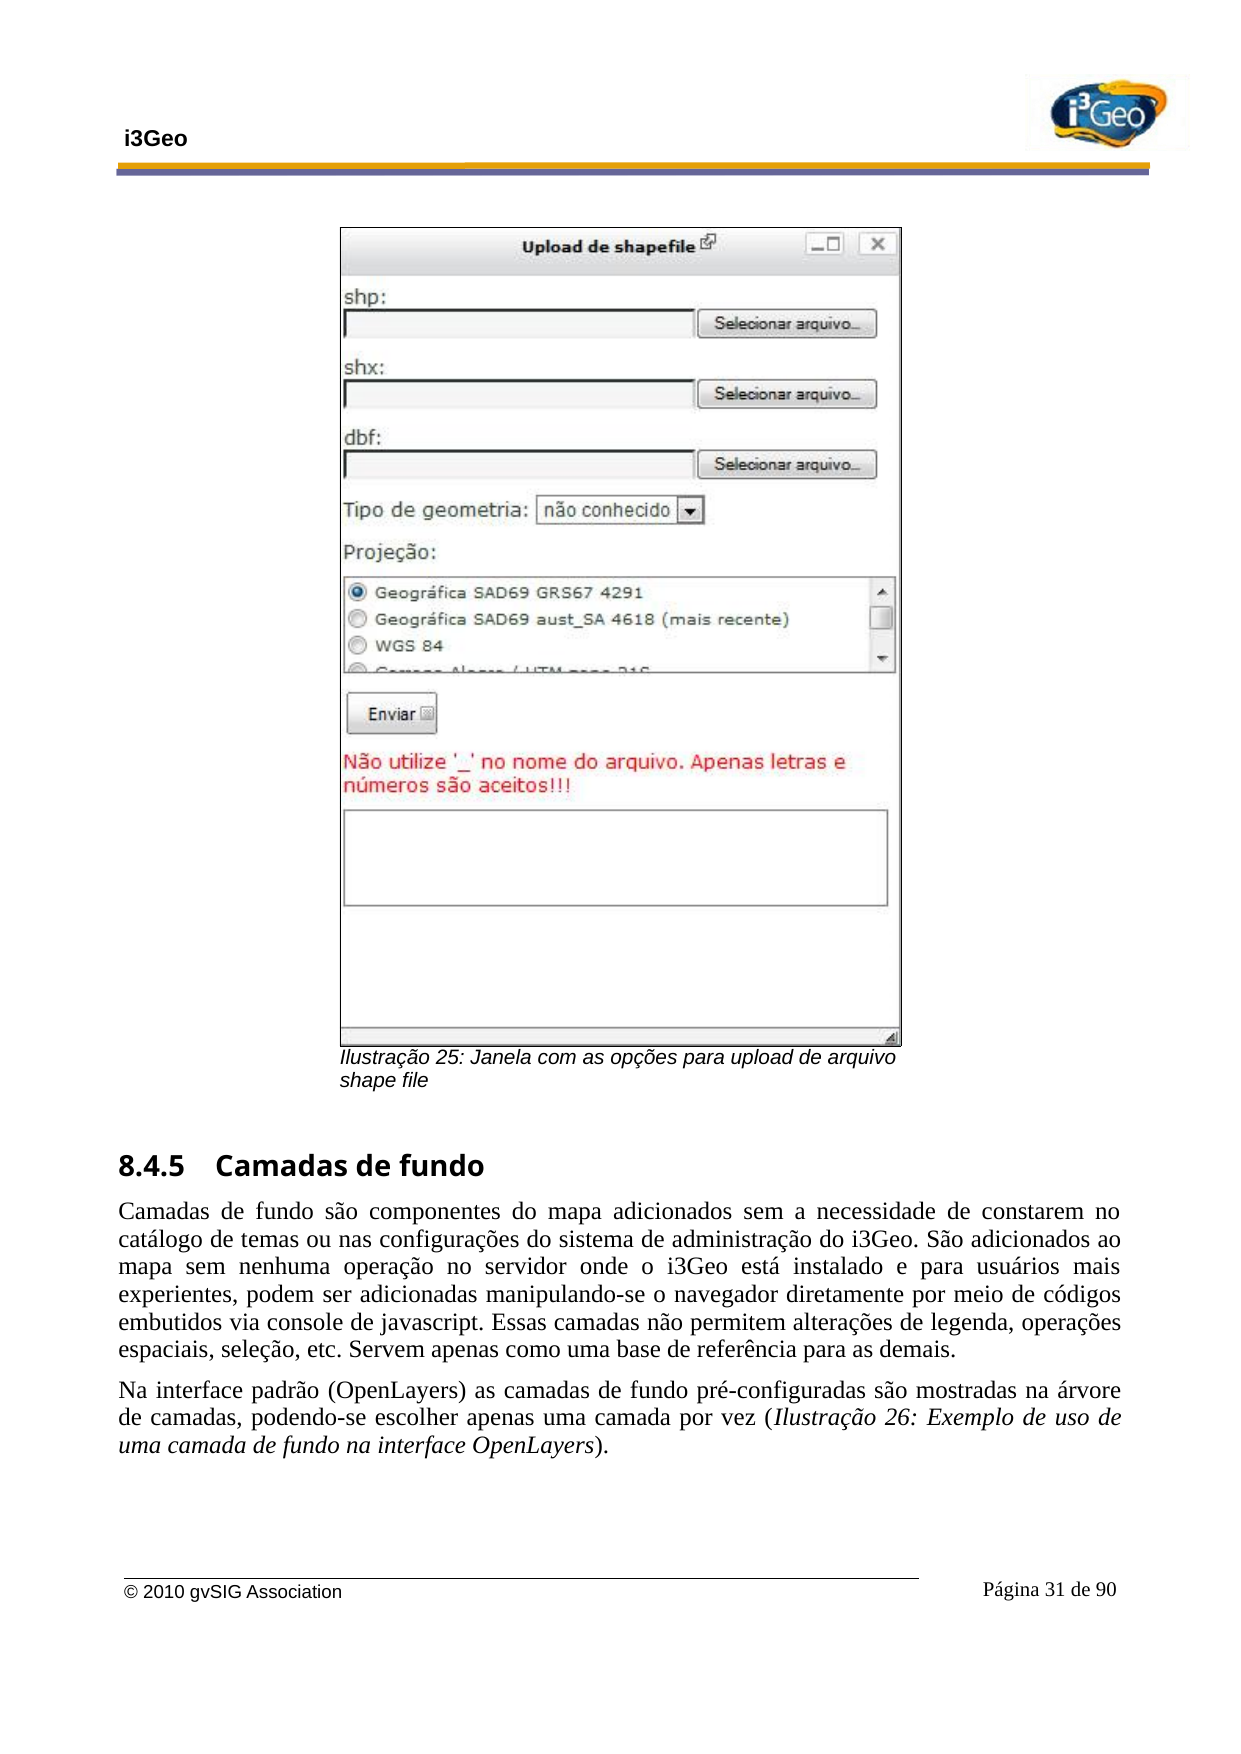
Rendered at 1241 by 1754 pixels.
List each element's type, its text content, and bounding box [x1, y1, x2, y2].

text Ilustração 25: Janela com as opções para upload de arquivo shape file [339, 1046, 901, 1092]
picture [1025, 74, 1191, 151]
subtitle Camadas de fundo [118, 1145, 1122, 1184]
picture [341, 228, 901, 1046]
text Camadas de fundo são componentes do mapa adicionados sem a necessidade de constarem no catálogo de temas ou nas configurações do sistema de administração do i3Geo. São adicionados ao mapa sem nenhuma operação no servidor onde o i3Geo está instalado e para usuários mais experientes, podem ser adicionadas manipulando-se o navegador diretamente por meio de códigos embutidos via console de javascript. Essas camadas não permitem alterações de legenda, operações espaciais, seleção, etc. Servem apenas como uma base de referência para as demais. [118, 1197, 1122, 1363]
text Na interface padrão (OpenLayers) as camadas de fundo pré-configuradas são mostradas na árvore de camadas, podendo-se escolher apenas uma camada por vez (Ilustração 26: Exemplo de uso de uma camada de fundo na interface OpenLayers). [118, 1376, 1122, 1459]
